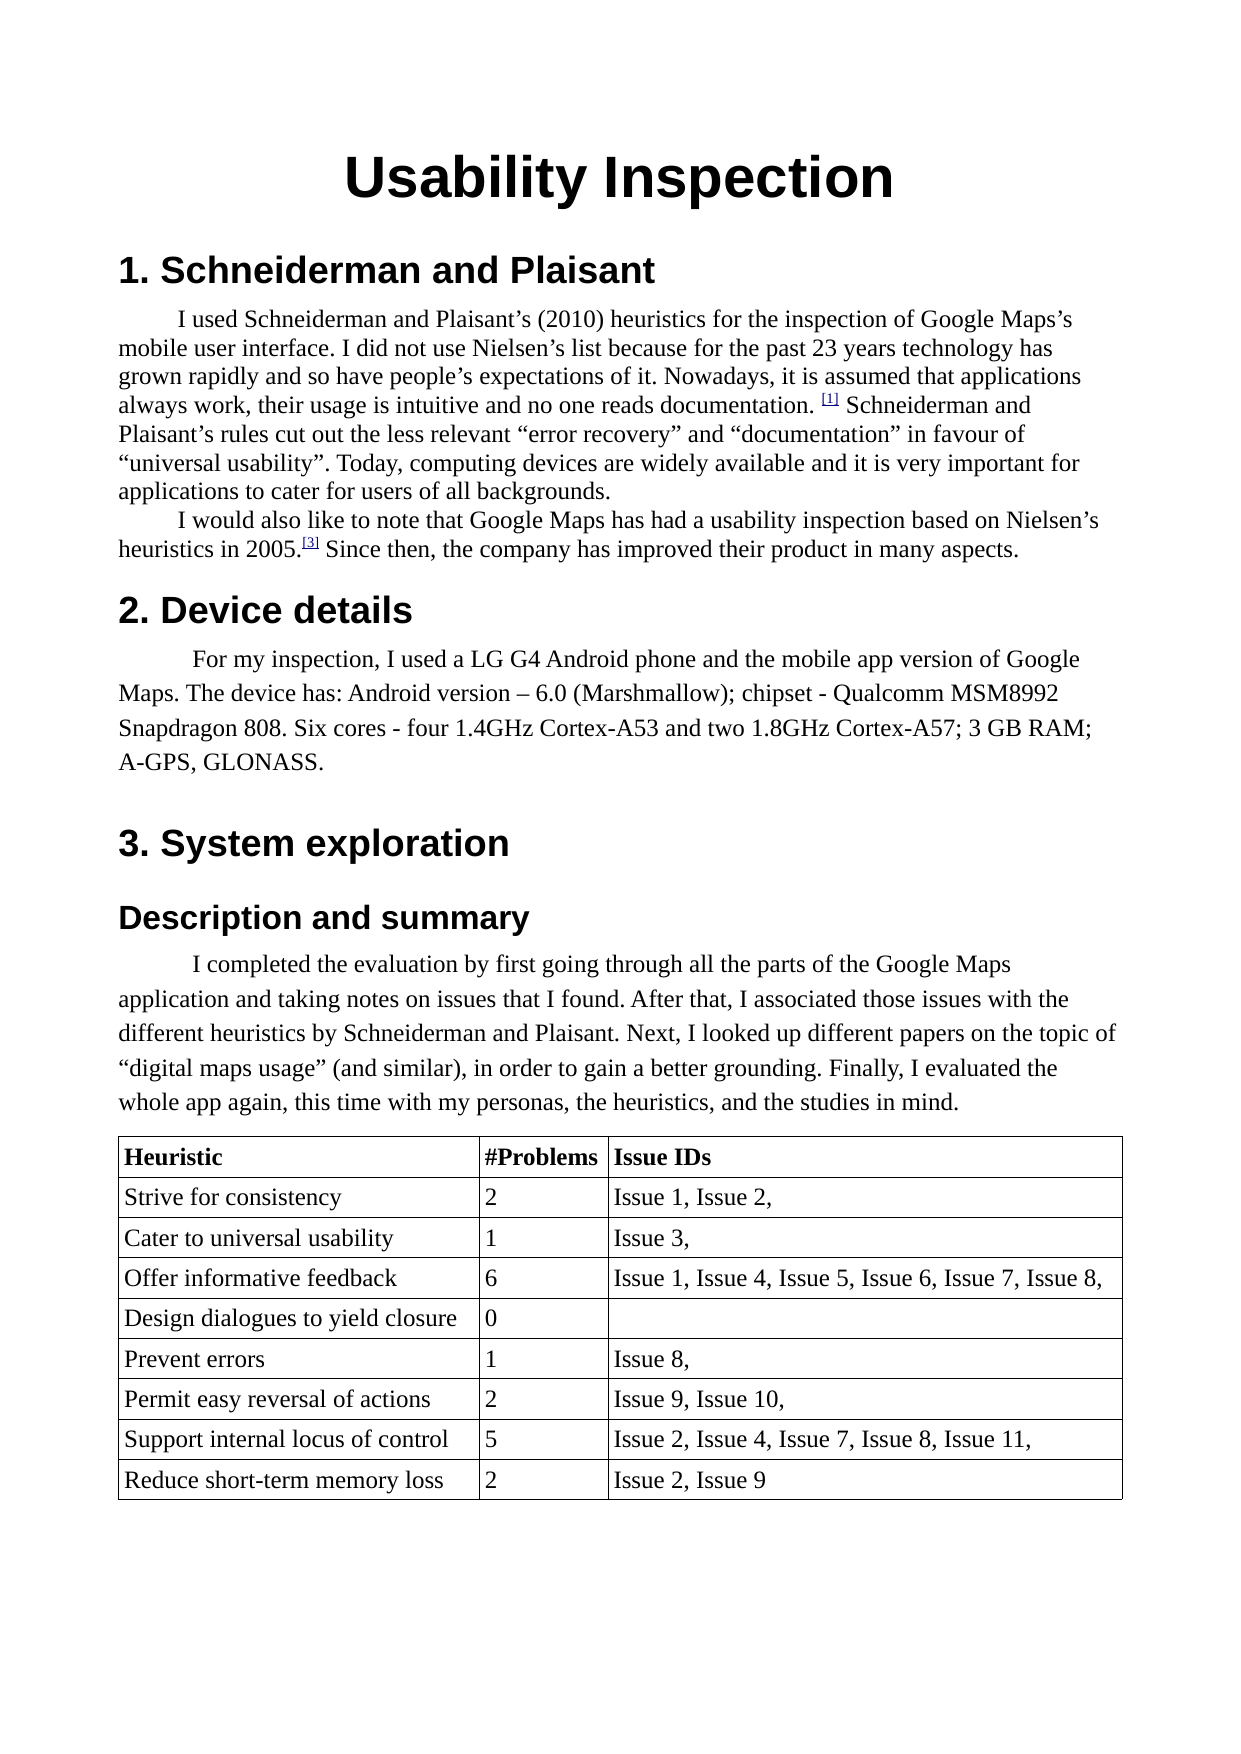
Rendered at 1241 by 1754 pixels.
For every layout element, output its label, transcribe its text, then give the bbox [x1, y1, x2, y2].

table_cell Offer informative feedback [119, 1258, 479, 1298]
table_cell 0 [480, 1299, 608, 1338]
text I would also like to note that Google Maps has had a usability inspection based on Nielsen’s heuristics in 2005.[3] Since then, the company has improved their product in many aspects. [118, 505, 1122, 563]
table_cell Issue 8, [609, 1339, 1122, 1378]
table_cell 6 [480, 1258, 608, 1298]
table_cell 2 [480, 1178, 608, 1217]
text I completed the evaluation by first going through all the parts of the Google Maps application and taking notes on issues that I found. After that, I associated those issues with the different heuristics by Schneiderman and Plaisant. Next, I looked up different papers on the topic of “digital maps usage” (and similar), in order to gain a better grounding. Finally, I evaluated the whole app again, this time with my personas, the heuristics, and the studies in mind. [118, 949, 1122, 1116]
table_cell Support internal locus of control [119, 1420, 479, 1459]
subtitle Description and summary [118, 898, 1122, 937]
table_cell 1 [480, 1339, 608, 1378]
table_cell Reduce short-term memory loss [119, 1460, 479, 1499]
table_cell Issue 1, Issue 2, [609, 1178, 1122, 1217]
text I used Schneiderman and Plaisant’s (2010) heuristics for the inspection of Google Maps’s mobile user interface. I did not use Nielsen’s list because for the past 23 years technology has grown rapidly and so have people’s expectations of it. Nowadays, it is assumed that applications always work, their usage is intuitive and no one reads documentation. [1] Schneiderman and Plaisant’s rules cut out the less relevant “error recovery” and “documentation” in favour of “universal usability”. Today, computing devices are widely available and it is very important for applications to cater for users of all backgrounds. [118, 304, 1122, 505]
table_cell Design dialogues to yield closure [119, 1299, 479, 1338]
table_cell Strive for consistency [119, 1178, 479, 1217]
table_cell 5 [480, 1420, 608, 1459]
table_cell 2 [480, 1379, 608, 1418]
table_cell Issue 2, Issue 4, Issue 7, Issue 8, Issue 11, [609, 1420, 1122, 1459]
table_cell 1 [480, 1218, 608, 1257]
table_cell [609, 1299, 1122, 1338]
table_cell Prevent errors [119, 1339, 479, 1378]
table_cell Permit easy reversal of actions [119, 1379, 479, 1418]
table_header Heuristic [119, 1137, 479, 1177]
table_cell Issue 9, Issue 10, [609, 1379, 1122, 1418]
text For my inspection, I used a LG G4 Android phone and the mobile app version of Google Maps. The device has: Android version – 6.0 (Marshmallow); chipset - Qualcomm MSM8992 Snapdragon 808. Six cores - four 1.4GHz Cortex-A53 and two 1.8GHz Cortex-A57; 3 GB RAM; A-GPS, GLONASS. [118, 644, 1122, 776]
table_cell 2 [480, 1460, 608, 1499]
table_header #Problems [480, 1137, 608, 1177]
title Usability Inspection [118, 143, 1122, 210]
table_header Issue IDs [609, 1137, 1122, 1177]
subtitle 2. Device details [118, 588, 1122, 631]
table_cell Issue 1, Issue 4, Issue 5, Issue 6, Issue 7, Issue 8, [609, 1258, 1122, 1298]
subtitle 3. System exploration [118, 821, 1122, 865]
table_cell Issue 2, Issue 9 [609, 1460, 1122, 1499]
table_cell Issue 3, [609, 1218, 1122, 1257]
table_cell Cater to universal usability [119, 1218, 479, 1257]
subtitle 1. Schneiderman and Plaisant [118, 248, 1122, 291]
